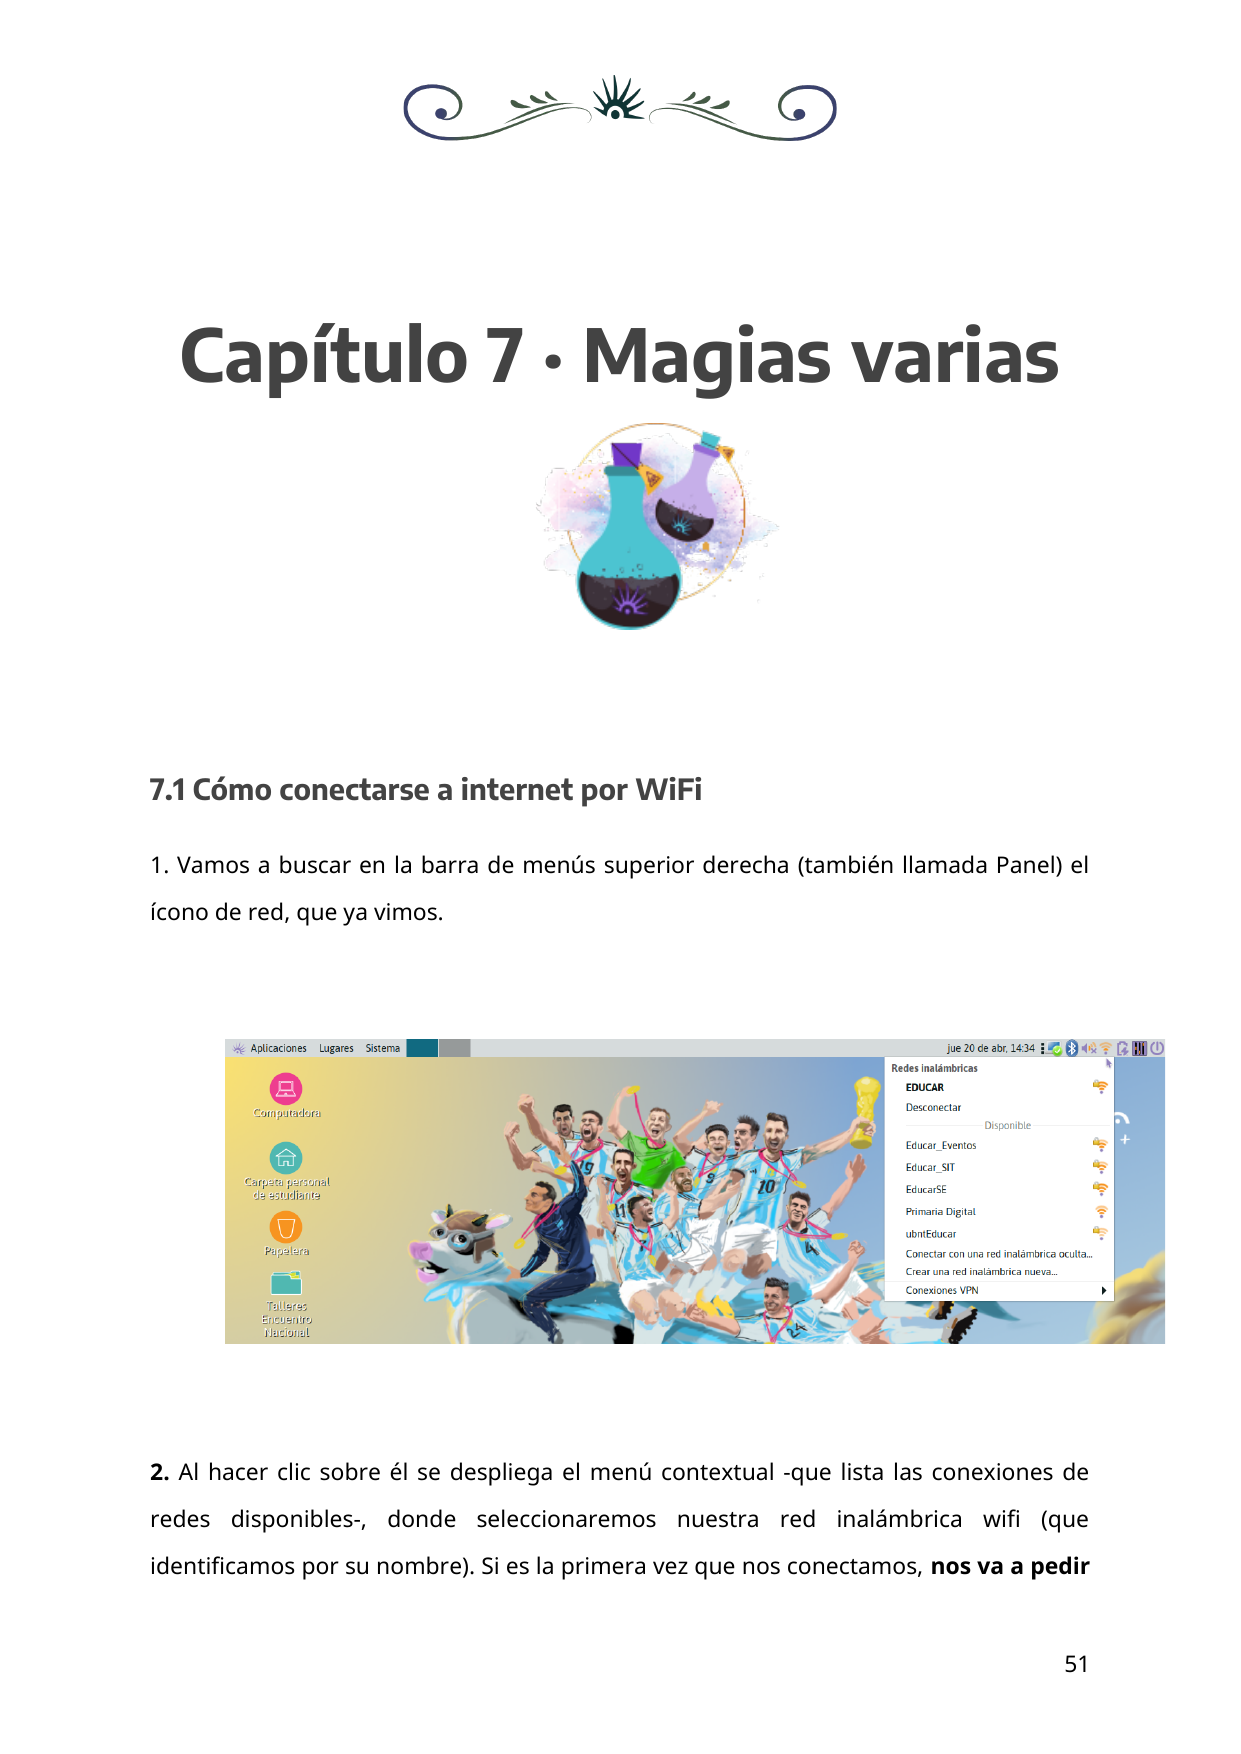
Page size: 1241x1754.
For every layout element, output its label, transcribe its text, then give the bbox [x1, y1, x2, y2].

picture [225, 1039, 1166, 1344]
text 1. Vamos a buscar en la barra de menús superior derecha (también llamada Panel) el ícono de red, que ya vimos. [150, 849, 1090, 928]
text 2. Al hacer clic sobre él se despliega el menú contextual -que lista las conexiones de redes disponibles-, donde seleccionaremos nuestra red inalámbrica wifi (que identificamos por su nombre). Si es la primera vez que nos conectamos, nos va a pedir [150, 1456, 1090, 1581]
picture [403, 75, 837, 141]
picture [535, 423, 780, 630]
subtitle Capítulo 7 · Magias varias [150, 307, 1090, 398]
subtitle 7.1 Cómo conectarse a internet por WiFi [150, 770, 1090, 806]
